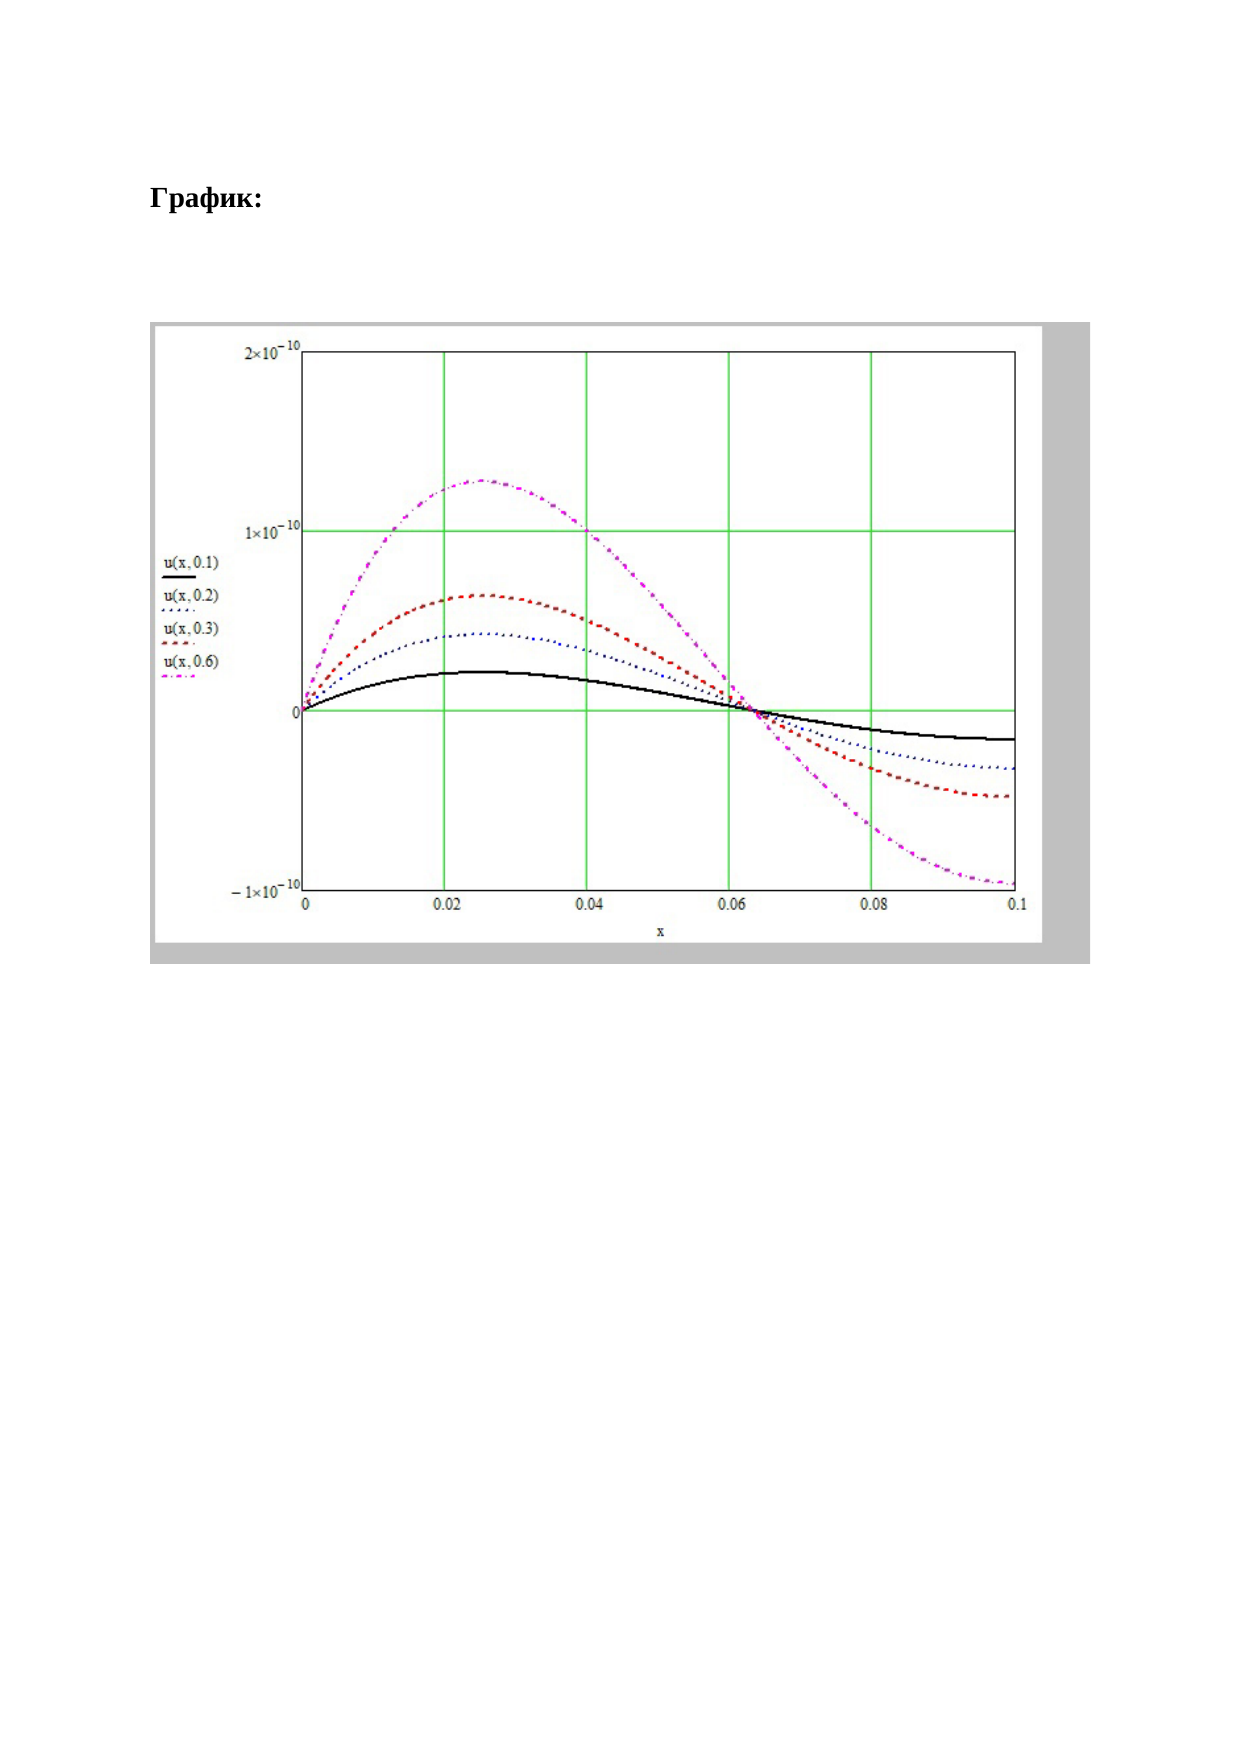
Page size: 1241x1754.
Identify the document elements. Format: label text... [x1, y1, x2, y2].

text График: [150, 180, 1090, 214]
picture [150, 322, 1091, 964]
